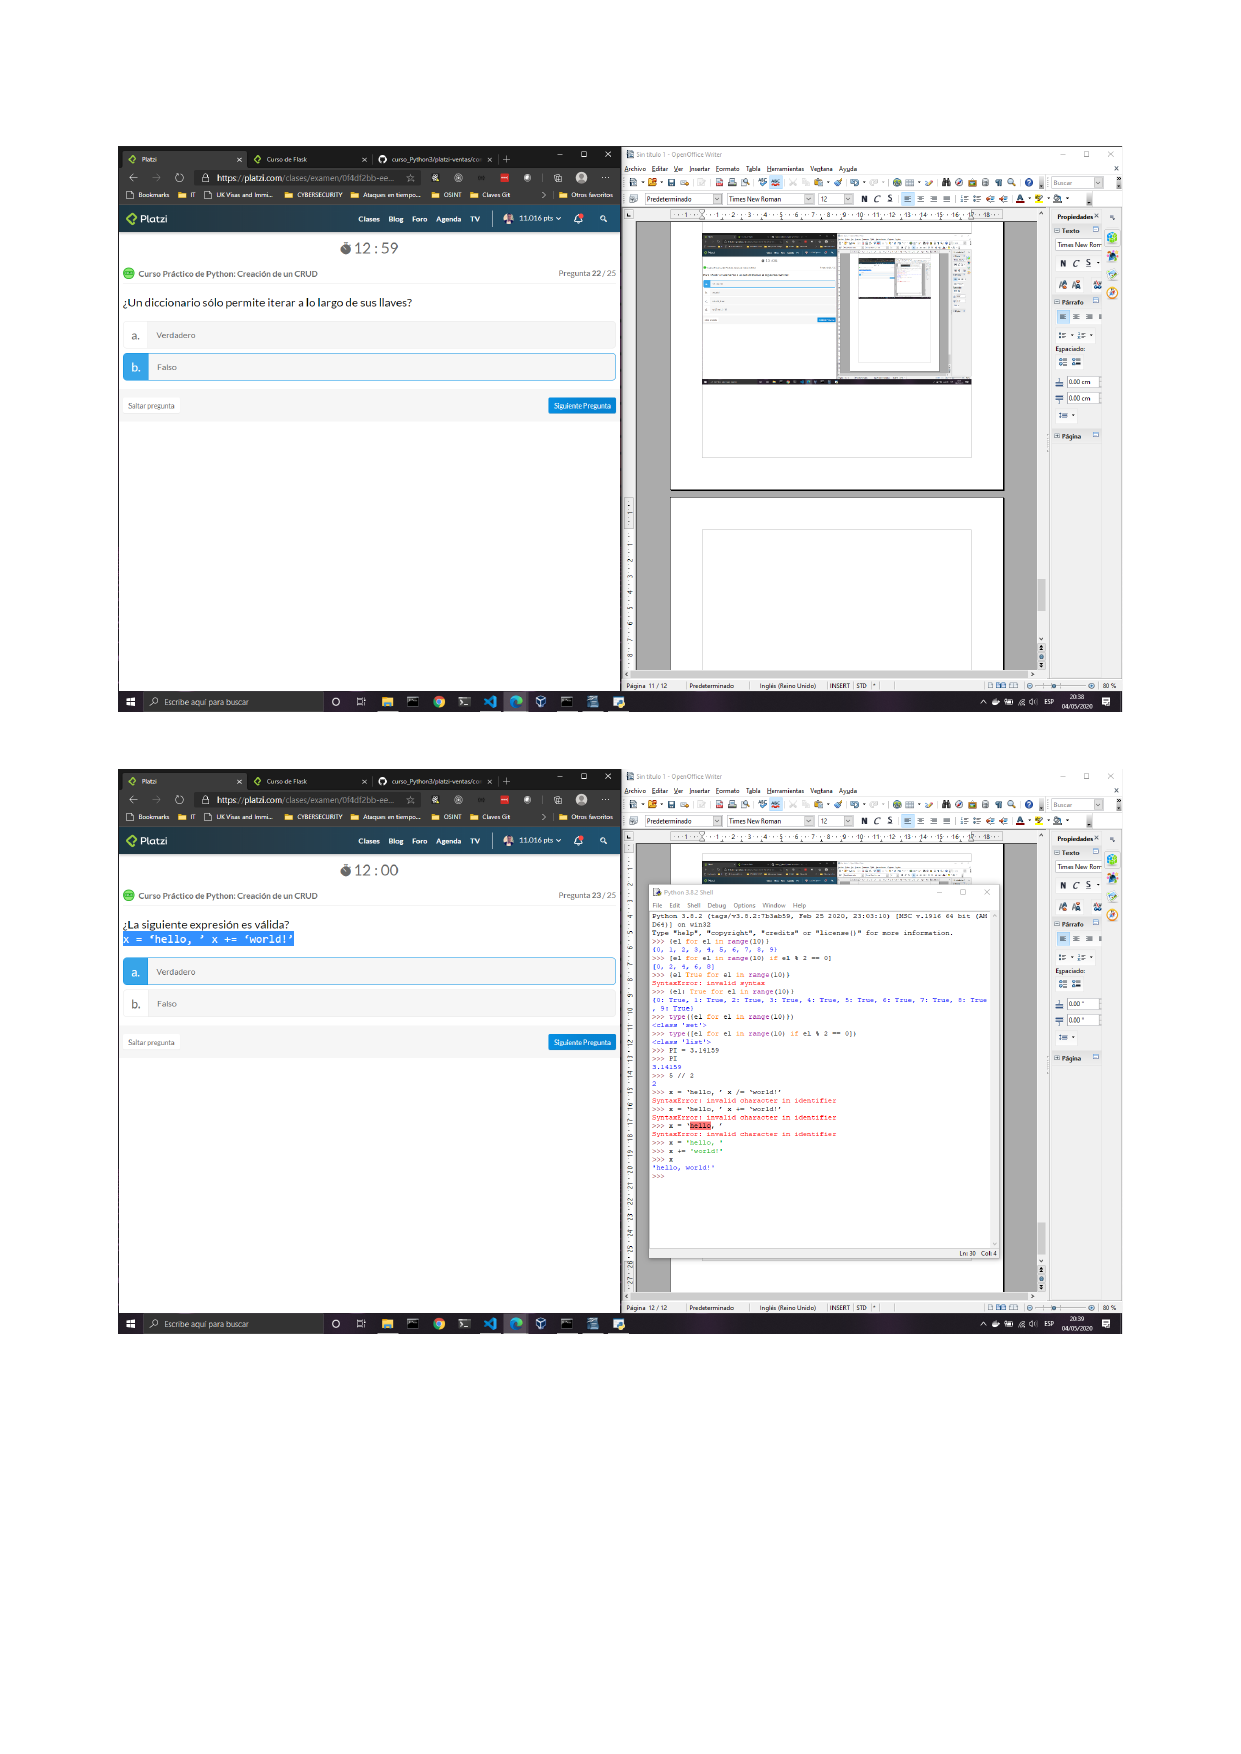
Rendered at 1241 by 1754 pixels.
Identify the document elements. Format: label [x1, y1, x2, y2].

picture [118, 769, 1123, 1334]
picture [118, 146, 1123, 712]
